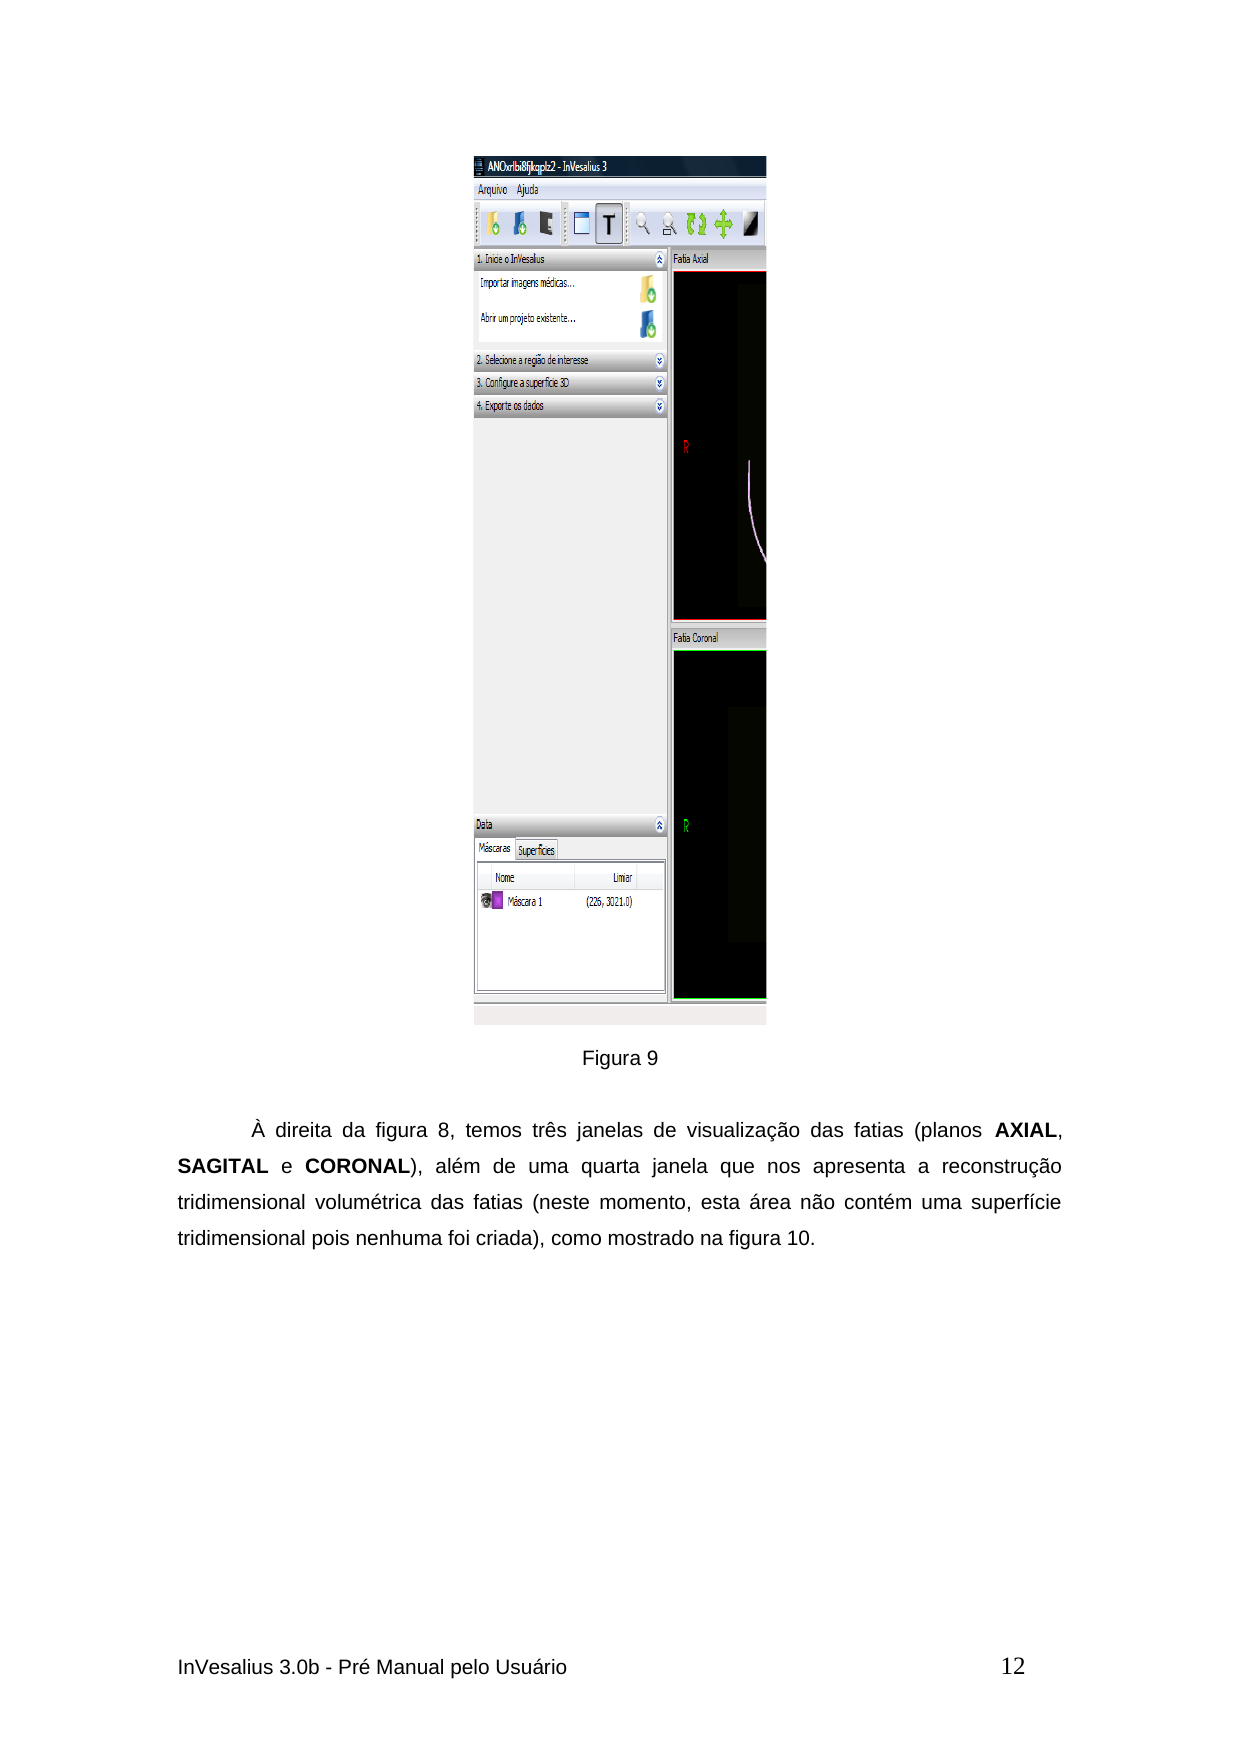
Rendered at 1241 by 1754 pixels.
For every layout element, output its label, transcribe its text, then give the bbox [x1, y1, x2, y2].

text Figura 9 [177, 1046, 1063, 1070]
text À direita da figura 8, temos três janelas de visualização das fatias (planos AXIAL, SAGITAL e CORONAL), além de uma quarta janela que nos apresenta a reconstrução tridimensional volumétrica das fatias (neste momento, esta área não contém uma superfície tridimensional pois nenhuma foi criada), como mostrado na figura 10. [177, 1118, 1063, 1249]
